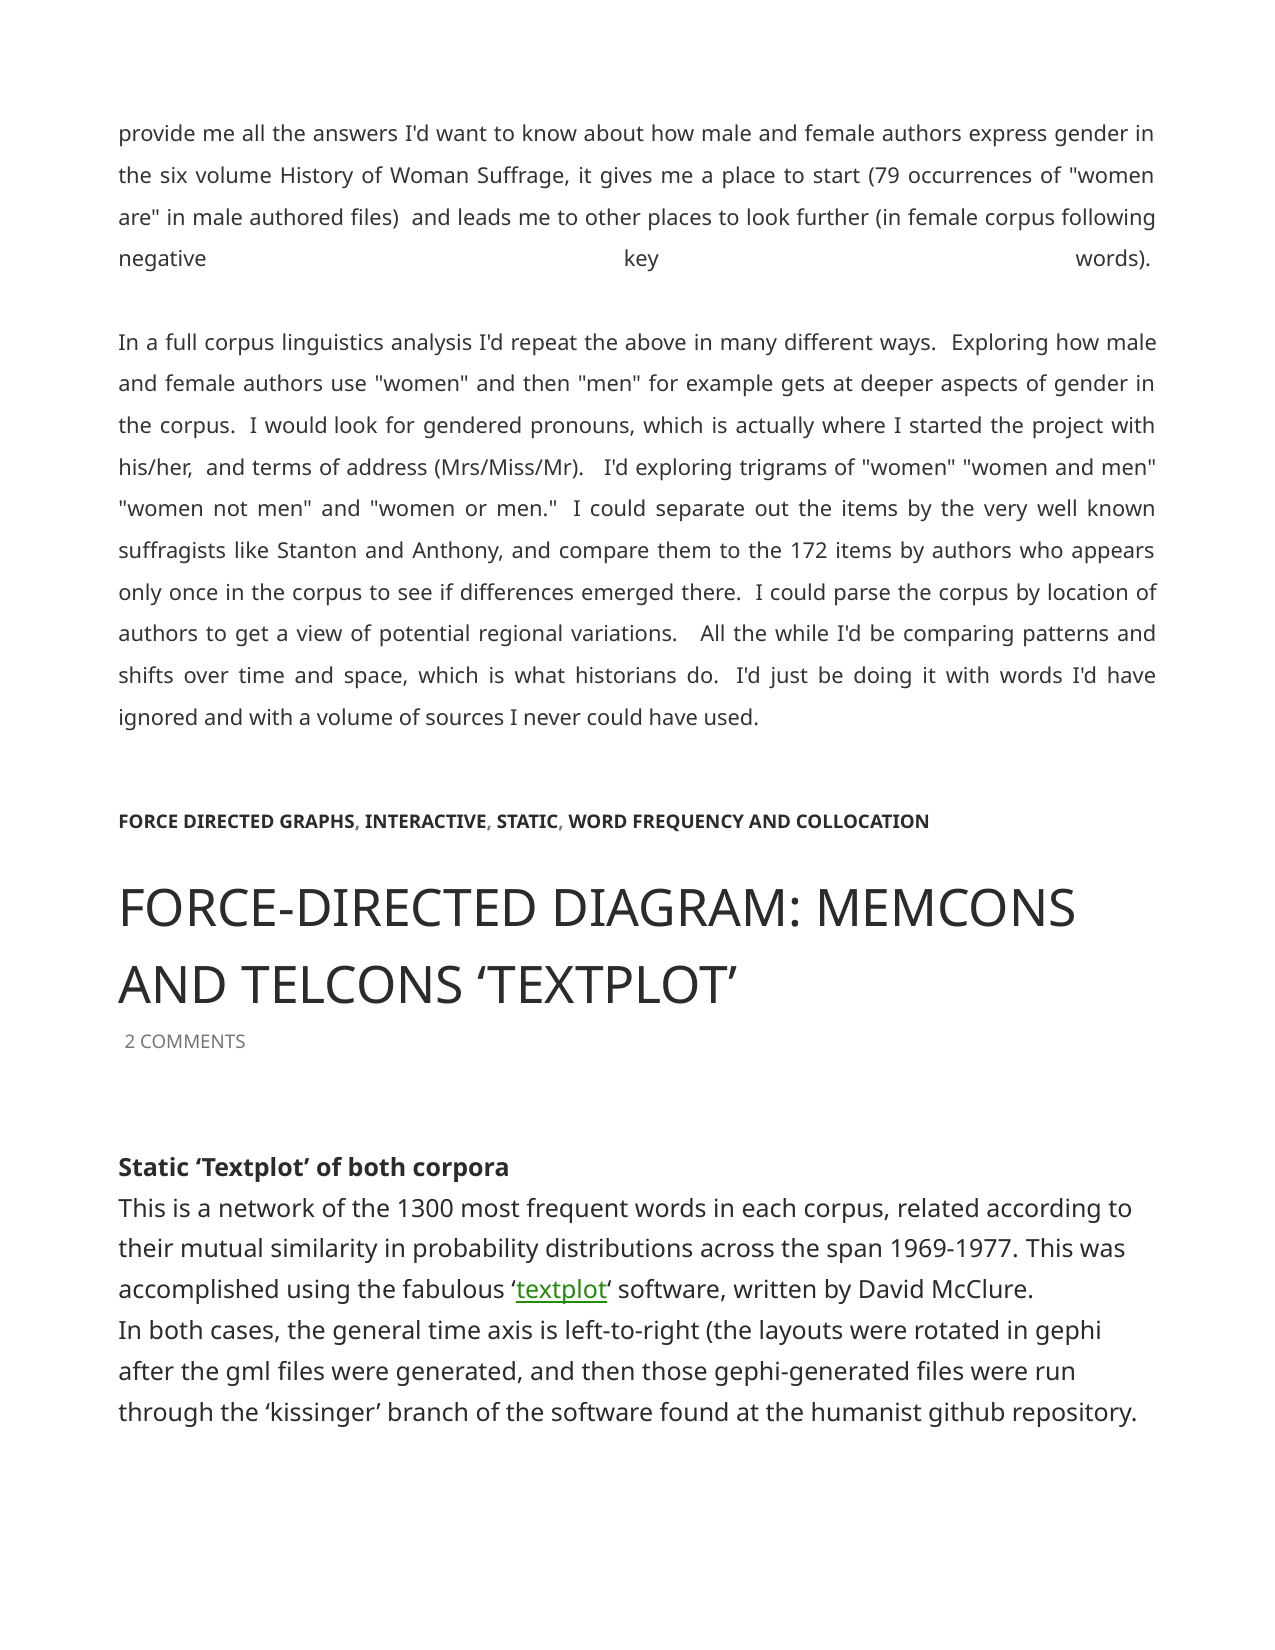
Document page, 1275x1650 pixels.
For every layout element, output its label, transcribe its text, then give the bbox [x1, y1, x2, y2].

text provide me all the answers I'd want to know about how male and female authors express gender in the six volume History of Woman Suffrage, it gives me a place to start (79 occurrences of "women are" in male authored files) and leads me to other places to look further (in female corpus following negative key words). In a full corpus linguistics analysis I'd repeat the above in many different ways. Exploring how male and female authors use "women" and then "men" for example gets at deeper aspects of gender in the corpus. I would look for gendered pronouns, which is actually where I started the project with his/her, and terms of address (Mrs/Miss/Mr). I'd exploring trigrams of "women" "women and men" "women not men" and "women or men." I could separate out the items by the very well known suffragists like Stanton and Anthony, and compare them to the 172 items by authors who appears only once in the corpus to see if differences emerged there. I could parse the corpus by location of authors to get a view of potential regional variations. All the while I'd be comparing patterns and shifts over time and space, which is what historians do. I'd just be doing it with words I'd have ignored and with a volume of sources I never could have used. [118, 118, 1157, 731]
text FORCE DIRECTED GRAPHS, INTERACTIVE, STATIC, WORD FREQUENCY AND COLLOCATION [118, 808, 1141, 834]
subtitle FORCE-DIRECTED DIAGRAM: MEMCONS AND TELCONS ‘TEXTPLOT’ [118, 872, 1157, 1018]
text In both cases, the general time axis is left-to-right (the layouts were rotated in gephi after the gml files were generated, and then those gephi-generated files were run through the ‘kissinger’ branch of the software found at the humanist github repository. [118, 1313, 1157, 1428]
text This is a network of the 1300 most frequent words in each corpus, related according to their mutual similarity in probability distributions across the span 1969-1977. This was accomplished using the fabulous ‘textplot‘ software, written by David McClure. [118, 1190, 1157, 1306]
text Static ‘Textplot’ of both corpora [118, 1149, 1157, 1183]
text 2 COMMENTS [118, 1025, 1141, 1053]
